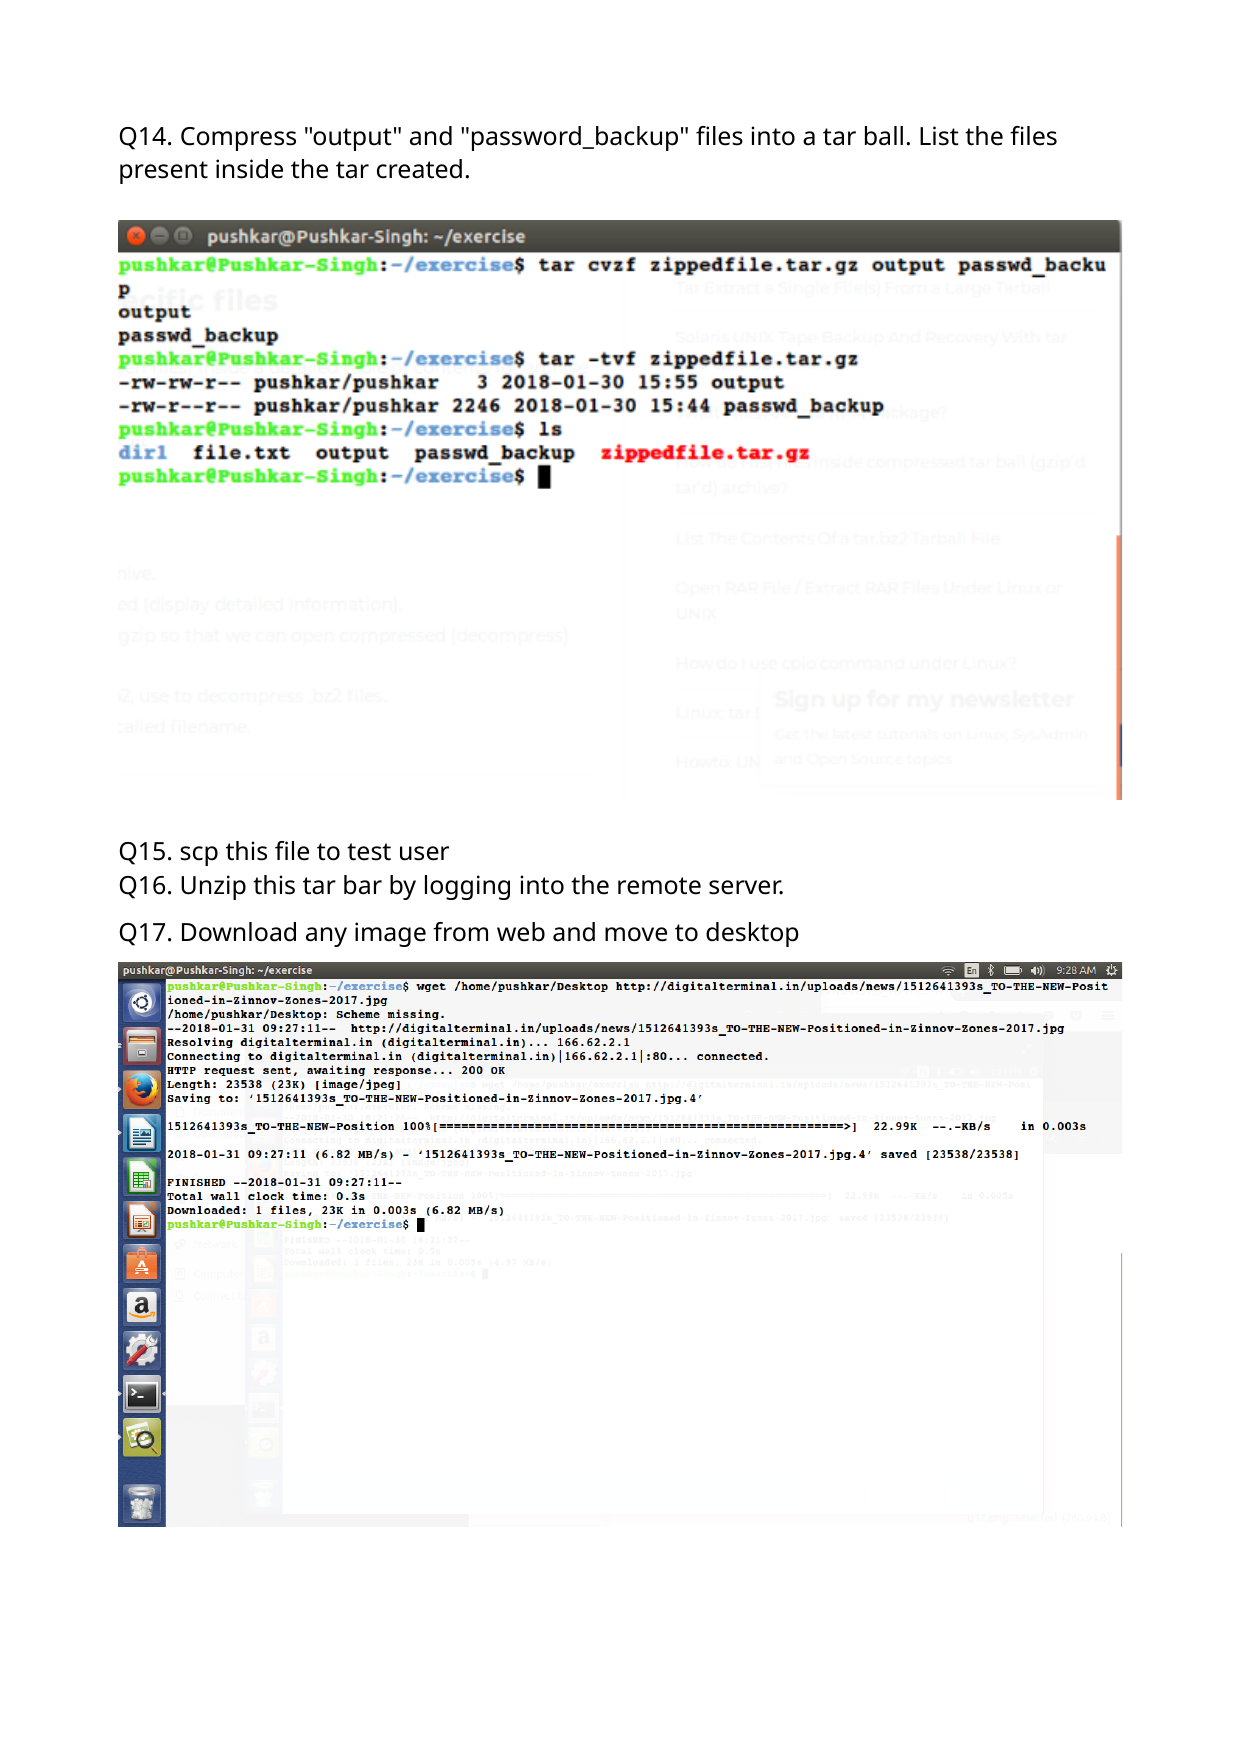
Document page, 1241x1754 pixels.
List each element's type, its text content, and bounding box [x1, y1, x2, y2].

text Q14. Compress "output" and "password_backup" files into a tar ball. List the files present inside the tar created. [118, 118, 1122, 186]
picture [118, 962, 1123, 1527]
text Q16. Unzip this tar bar by logging into the remote server. [118, 868, 1122, 902]
text Q15. scp this file to test user [118, 834, 1122, 868]
text Q17. Download any image from web and move to desktop [118, 915, 1122, 949]
picture [118, 220, 1123, 800]
